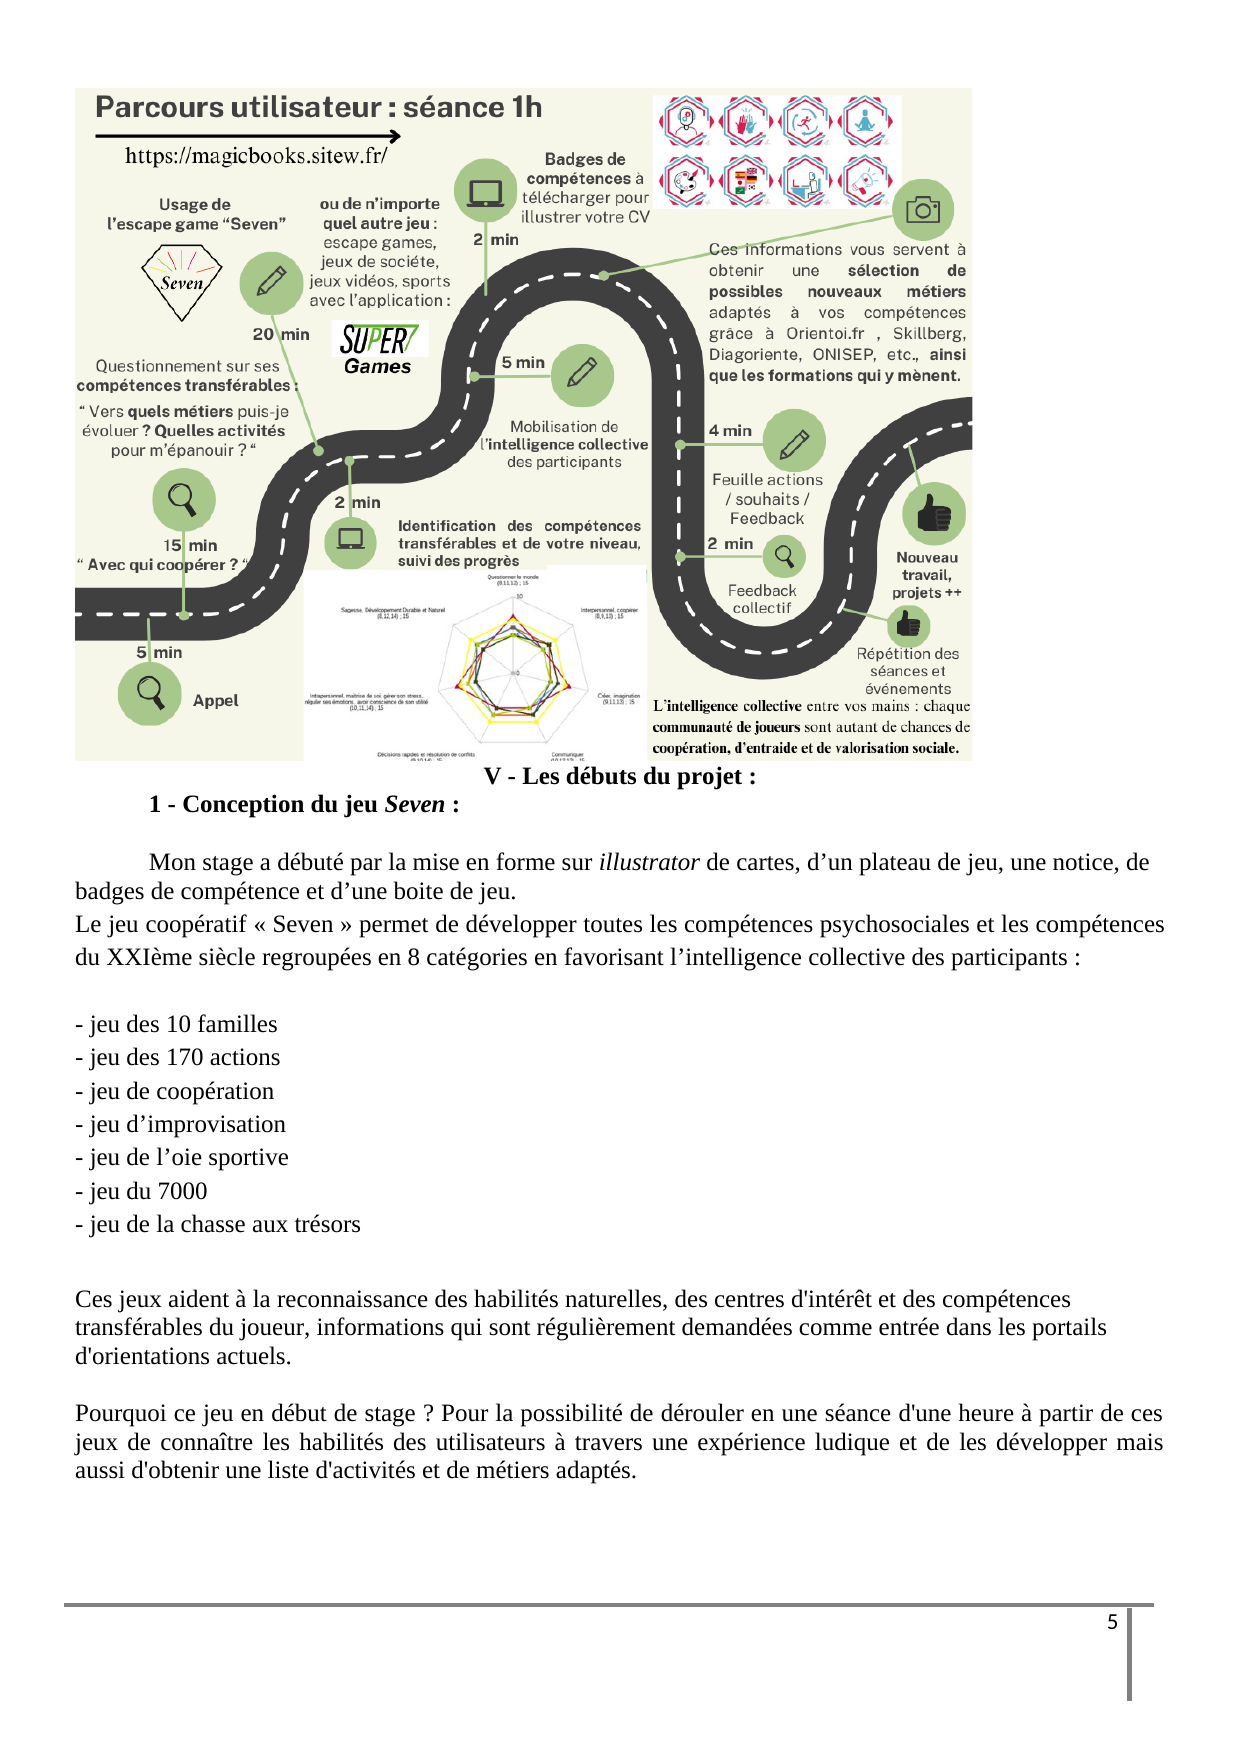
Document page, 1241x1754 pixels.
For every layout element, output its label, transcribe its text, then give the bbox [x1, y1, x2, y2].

text - jeu de coopération [75, 1071, 1165, 1104]
text Le jeu coopératif « Seven » permet de développer toutes les compétences psychosociales et les compétences du XXIème siècle regroupées en 8 catégories en favorisant l’intelligence collective des participants : [75, 904, 1165, 971]
text - jeu de la chasse aux trésors [75, 1204, 1165, 1238]
text - jeu des 10 familles [75, 1004, 1165, 1038]
text - jeu du 7000 [75, 1171, 1165, 1204]
text - jeu d’improvisation [75, 1104, 1165, 1138]
text Pourquoi ce jeu en début de stage ? Pour la possibilité de dérouler en une séance d'une heure à partir de ces jeux de connaître les habilités des utilisateurs à travers une expérience ludique et de les développer mais aussi d'obtenir une liste d'activités et de métiers adaptés. [75, 1398, 1165, 1484]
text - jeu de l’oie sportive [75, 1138, 1165, 1171]
picture [75, 88, 973, 761]
text Mon stage a débuté par la mise en forme sur illustrator de cartes, d’un plateau de jeu, une notice, de badges de compétence et d’une boite de jeu. [75, 847, 1165, 904]
text Ces jeux aident à la reconnaissance des habilités naturelles, des centres d'intérêt et des compétences transférables du joueur, informations qui sont régulièrement demandées comme entrée dans les portails d'orientations actuels. [75, 1284, 1165, 1370]
text 1 - Conception du jeu Seven : [75, 789, 1165, 818]
text V - Les débuts du projet : [75, 761, 1165, 789]
text - jeu des 170 actions [75, 1038, 1165, 1071]
